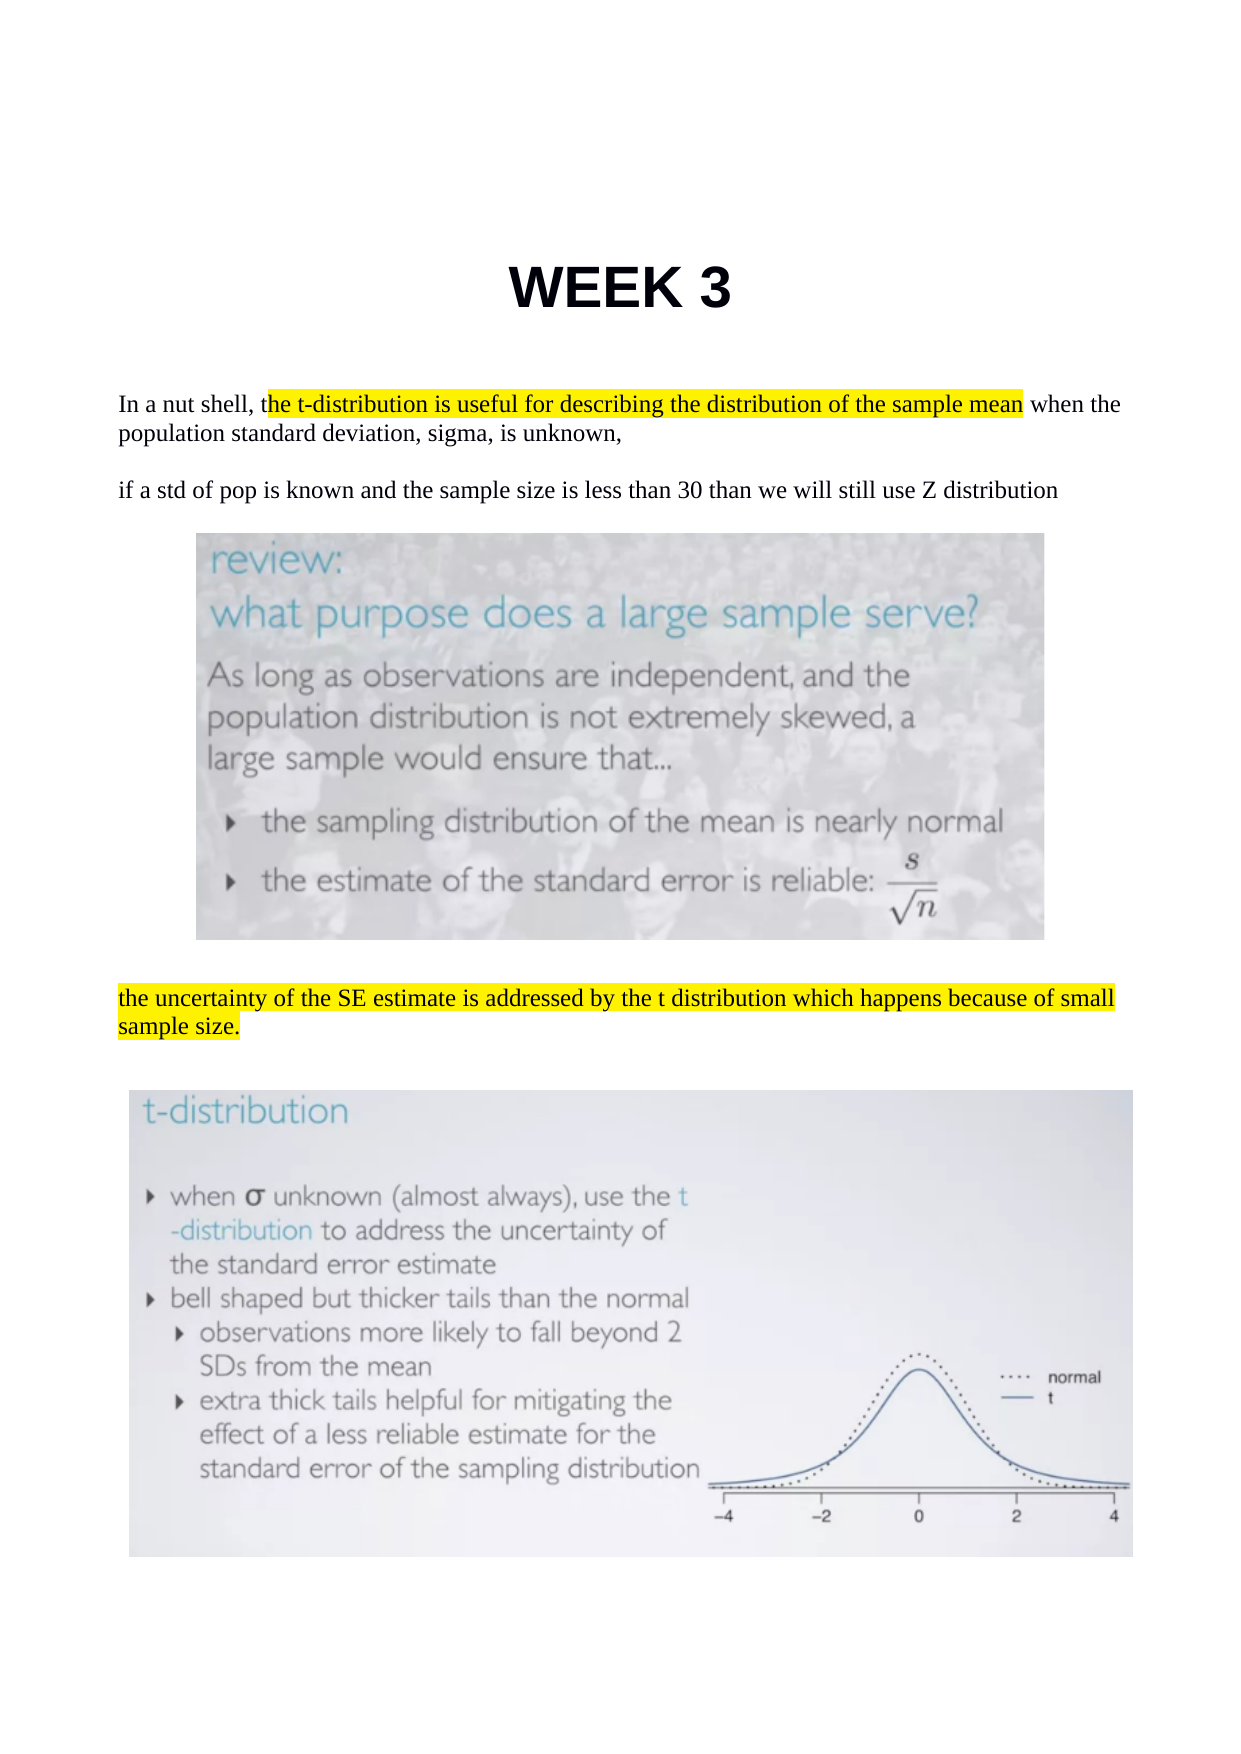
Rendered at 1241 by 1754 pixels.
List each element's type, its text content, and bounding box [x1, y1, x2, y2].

text if a std of pop is known and the sample size is less than 30 than we will still use Z distribution [118, 476, 1122, 504]
picture [129, 1090, 1133, 1557]
text In a nut shell, the t-distribution is useful for describing the distribution of the sample mean when the population standard deviation, sigma, is unknown, [118, 389, 1122, 447]
title WEEK 3 [118, 118, 1122, 319]
text the uncertainty of the SE estimate is addressed by the t distribution which happens because of small sample size. [118, 666, 1122, 1040]
picture [196, 533, 1045, 940]
